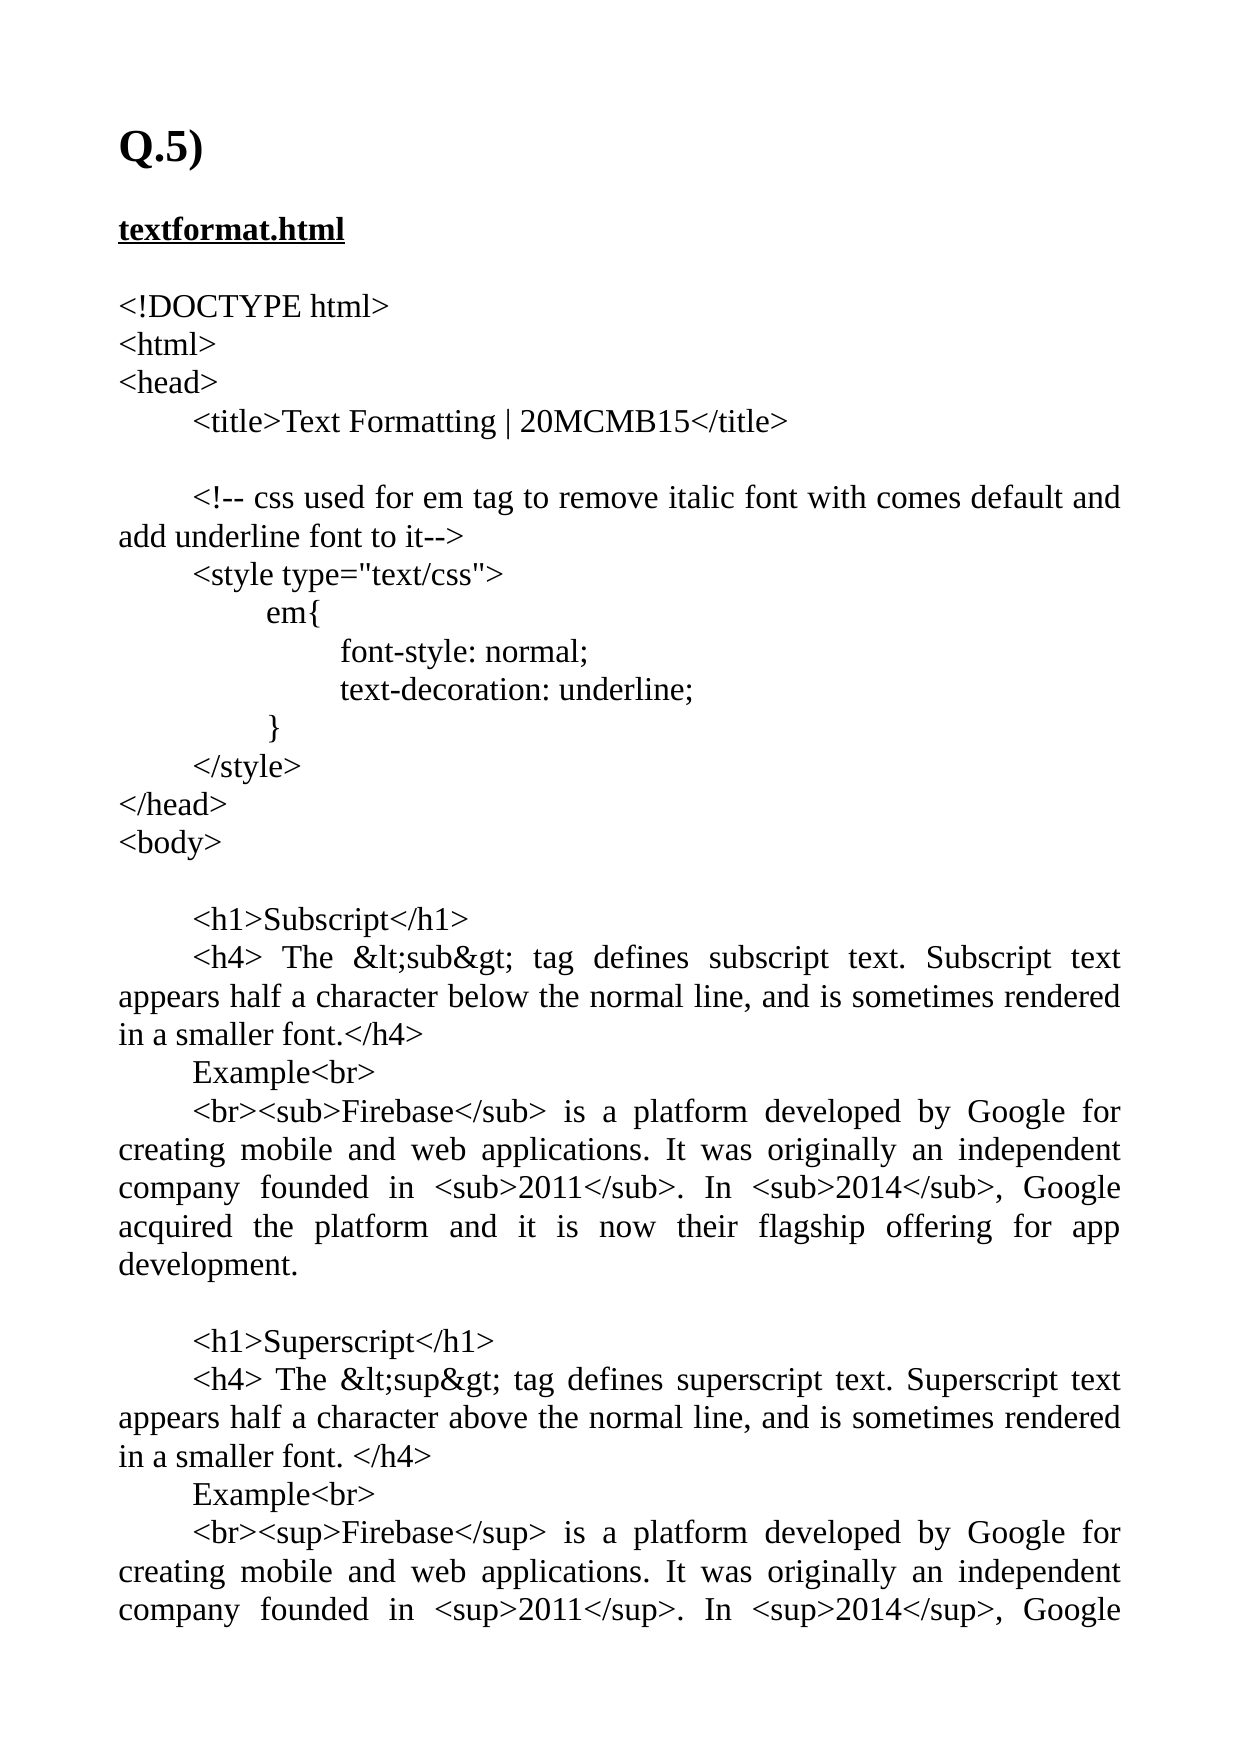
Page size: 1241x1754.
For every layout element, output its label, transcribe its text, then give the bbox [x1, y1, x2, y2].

text Example<br> [118, 1052, 1122, 1091]
text <head> [118, 362, 1122, 401]
text <body> [118, 822, 1122, 861]
text Example<br> [118, 1474, 1122, 1512]
text <!DOCTYPE html> [118, 286, 1122, 324]
text <style type="text/css"> [118, 554, 1122, 592]
text <title>Text Formatting | 20MCMB15</title> [118, 401, 1122, 439]
text <h1>Subscript</h1> [118, 899, 1122, 937]
text </style> [118, 746, 1122, 784]
text font-style: normal; [118, 631, 1122, 669]
text textformat.html [118, 209, 1122, 247]
text <h4> The &lt;sub&gt; tag defines subscript text. Subscript text appears half a character below the normal line, and is sometimes rendered in a smaller font.</h4> [118, 937, 1122, 1052]
text <h1>Superscript</h1> [118, 1321, 1122, 1359]
text Q.5) [118, 118, 1122, 171]
text <br><sup>Firebase</sup> is a platform developed by Google for creating mobile and web applications. It was originally an independent company founded in <sup>2011</sup>. In <sup>2014</sup>, Google [118, 1512, 1122, 1627]
text <html> [118, 324, 1122, 362]
text } [118, 707, 1122, 746]
text <h4> The &lt;sup&gt; tag defines superscript text. Superscript text appears half a character above the normal line, and is sometimes rendered in a smaller font. </h4> [118, 1359, 1122, 1474]
text <br><sub>Firebase</sub> is a platform developed by Google for creating mobile and web applications. It was originally an independent company founded in <sub>2011</sub>. In <sub>2014</sub>, Google acquired the platform and it is now their flagship offering for app development. [118, 1091, 1122, 1282]
text text-decoration: underline; [118, 669, 1122, 707]
text em{ [118, 592, 1122, 631]
text </head> [118, 784, 1122, 822]
text <!-- css used for em tag to remove italic font with comes default and add underline font to it--> [118, 477, 1122, 554]
